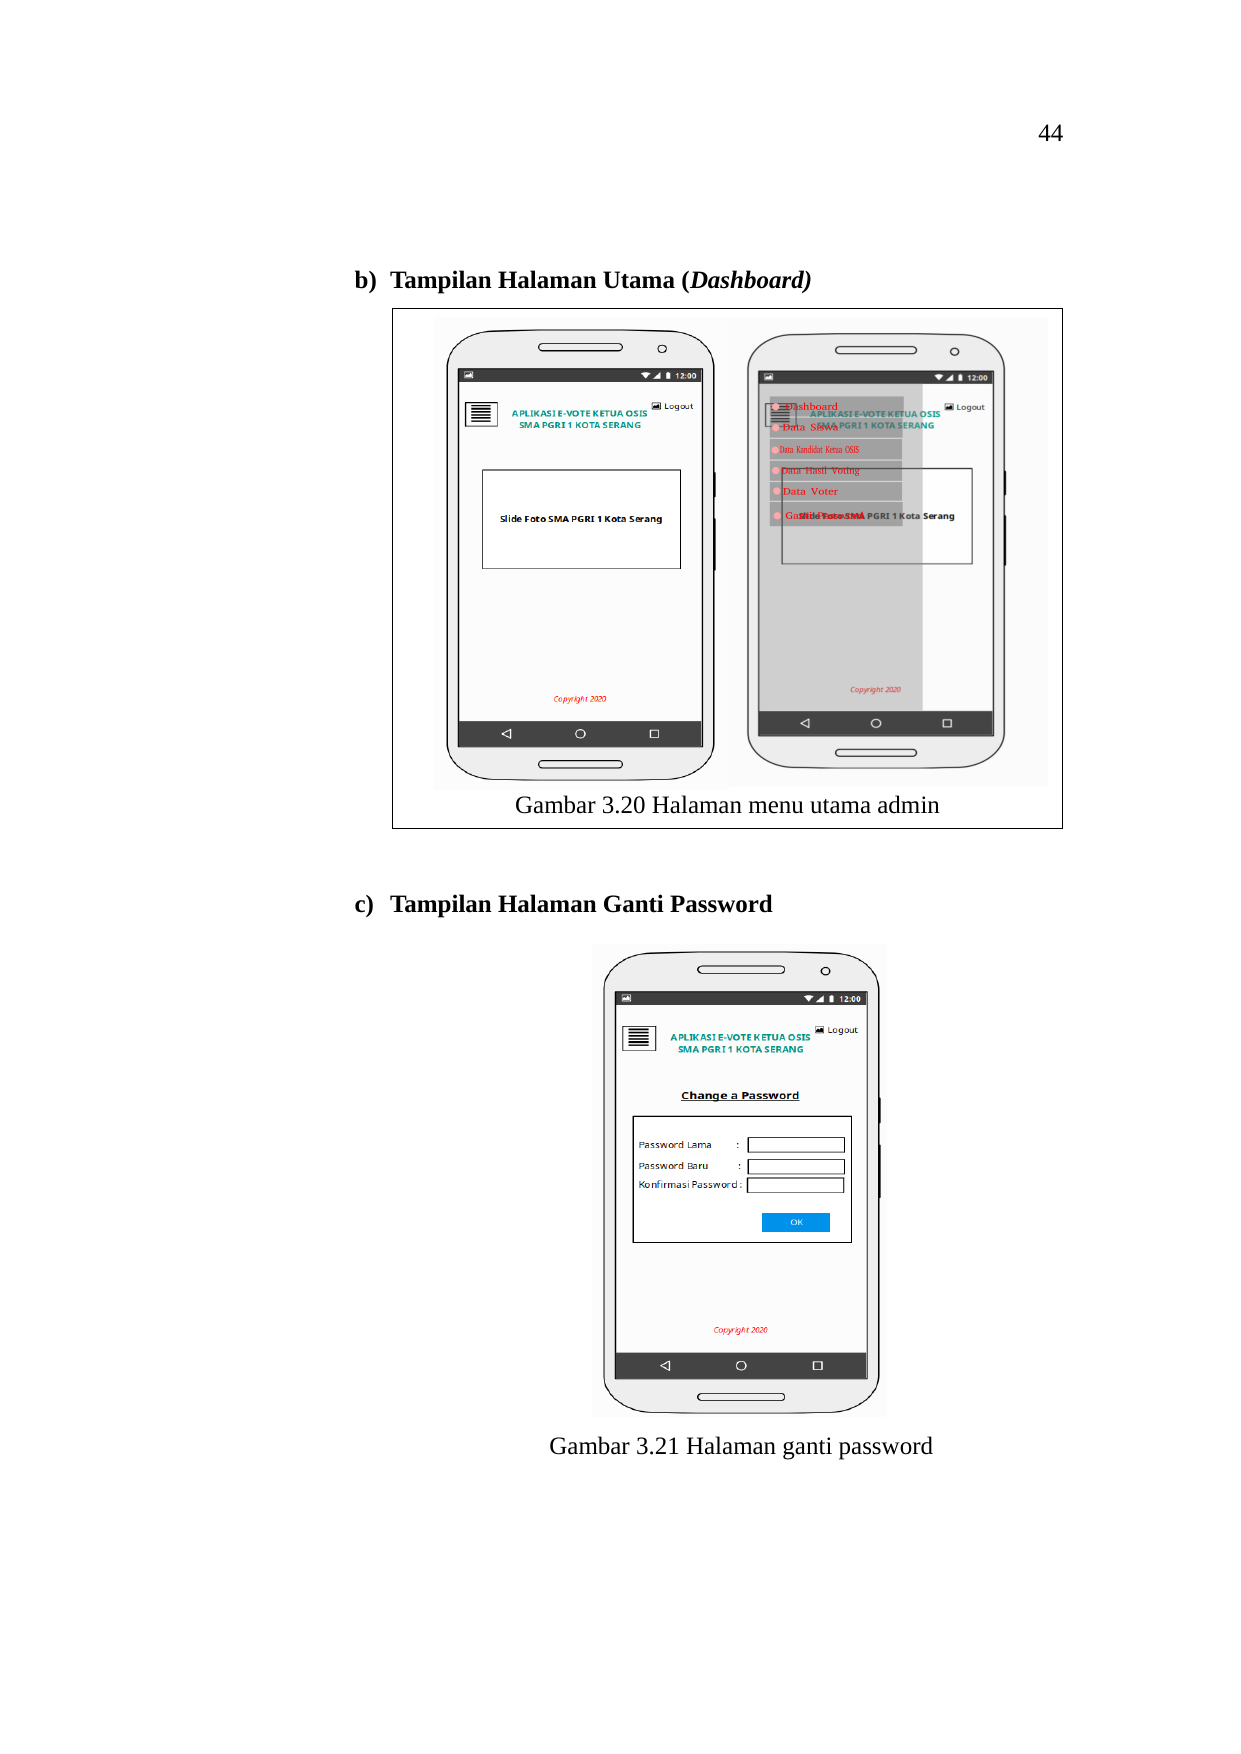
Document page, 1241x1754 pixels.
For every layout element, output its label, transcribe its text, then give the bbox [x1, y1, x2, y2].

list Tampilan Halaman Ganti Password [354, 889, 1063, 918]
picture [433, 317, 1049, 790]
table_header Gambar 3.20 Halaman menu utama admin [393, 309, 1062, 828]
list Tampilan Halaman Utama (Dashboard) [354, 265, 1063, 294]
list Gambar 3.21 Halaman ganti password [384, 974, 1063, 1460]
picture [591, 944, 888, 1417]
